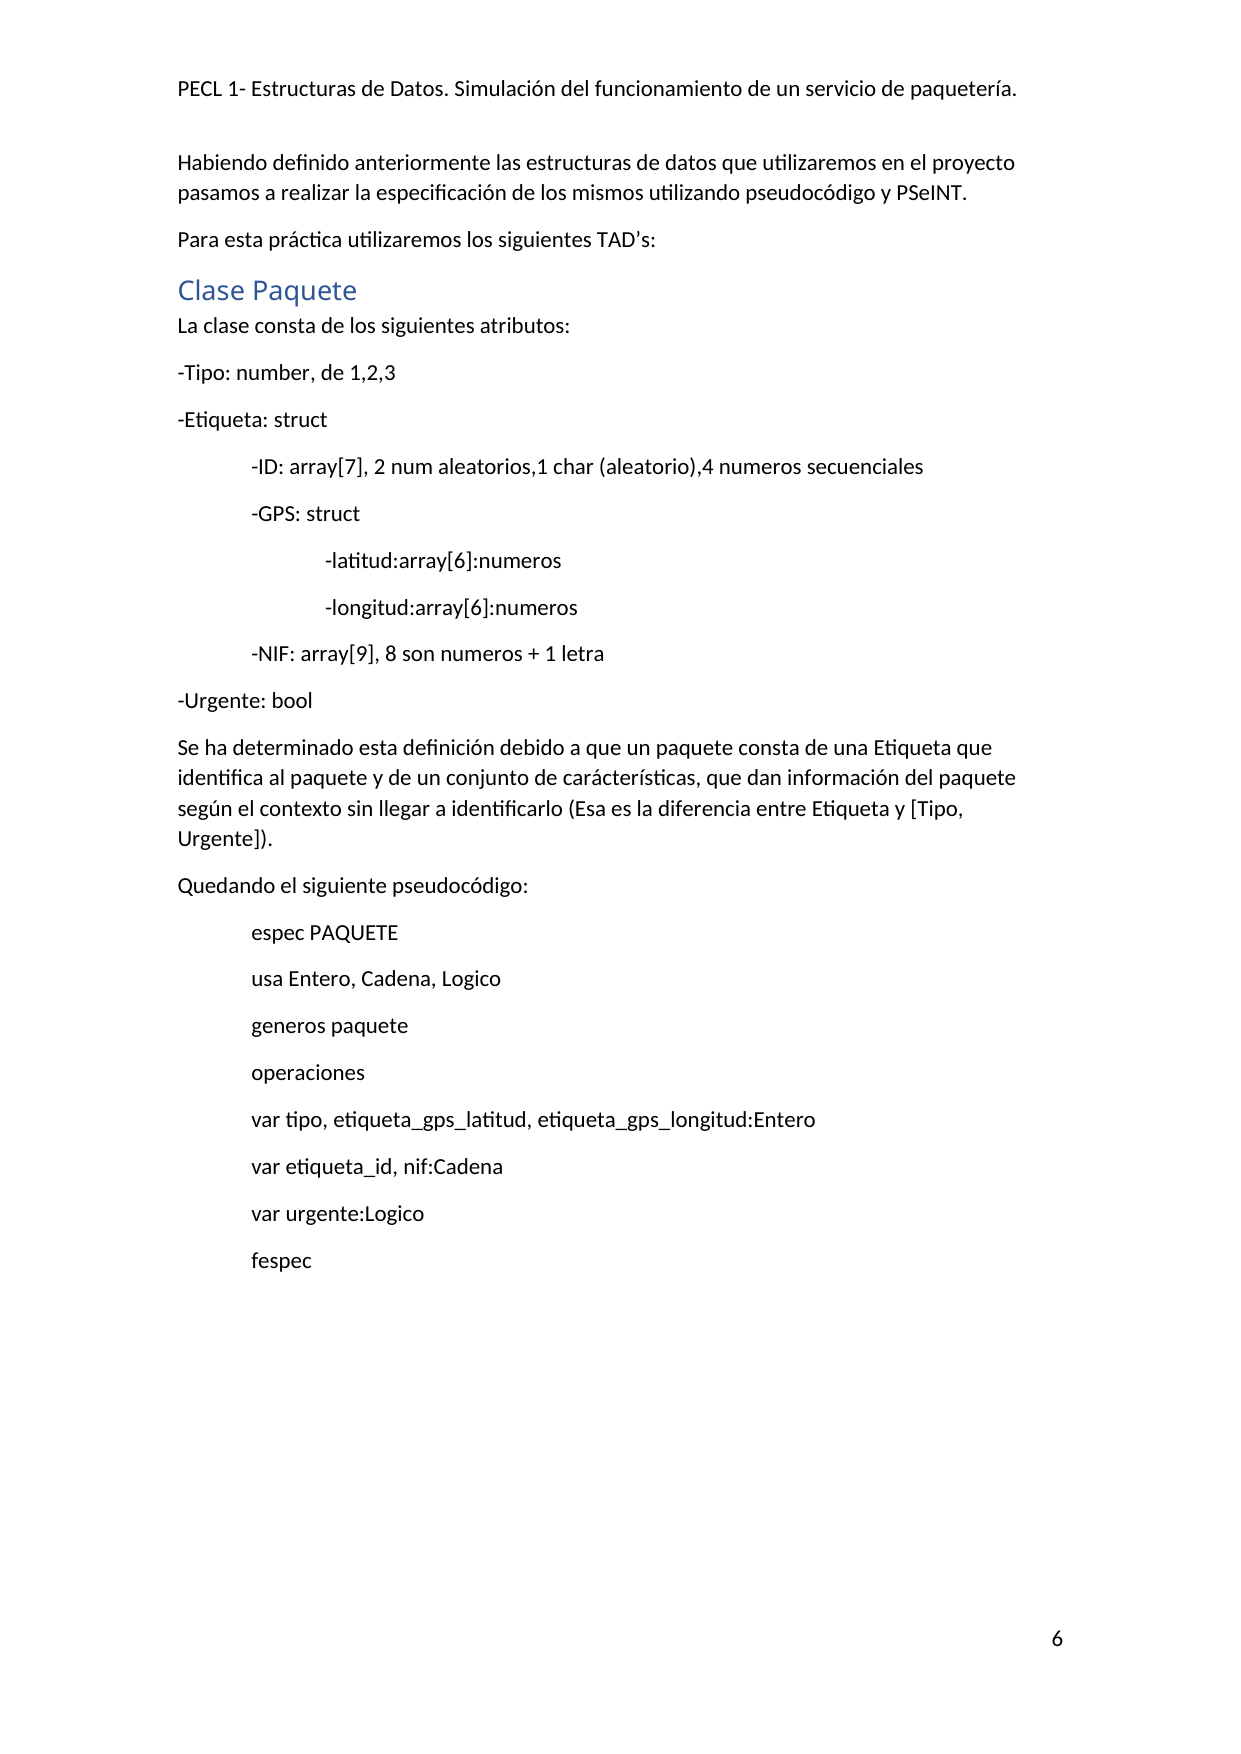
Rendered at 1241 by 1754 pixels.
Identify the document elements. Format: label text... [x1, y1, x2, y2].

text var tipo, etiqueta_gps_latitud, etiqueta_gps_longitud:Entero [251, 1105, 1063, 1133]
text fespec [251, 1246, 1063, 1274]
text -NIF: array[9], 8 son numeros + 1 letra [177, 639, 1063, 667]
text -Tipo: number, de 1,2,3 [177, 358, 1063, 386]
text var urgente:Logico [251, 1199, 1063, 1227]
subtitle Clase Paquete [177, 272, 1063, 308]
text -latitud:array[6]:numeros [177, 546, 1063, 574]
text -ID: array[7], 2 num aleatorios,1 char (aleatorio),4 numeros secuenciales [177, 452, 1063, 480]
text Para esta práctica utilizaremos los siguientes TAD’s: [177, 225, 1063, 253]
text -Etiqueta: struct [177, 405, 1063, 433]
text operaciones [251, 1058, 1063, 1086]
text Se ha determinado esta definición debido a que un paquete consta de una Etiqueta que identifica al paquete y de un conjunto de carácterísticas, que dan información del paquete según el contexto sin llegar a identificarlo (Esa es la diferencia entre Etiqueta y [Tipo, Urgente]). [177, 733, 1063, 852]
text usa Entero, Cadena, Logico [251, 964, 1063, 992]
text var etiqueta_id, nif:Cadena [251, 1152, 1063, 1180]
text -GPS: struct [177, 499, 1063, 527]
text Quedando el siguiente pseudocódigo: [177, 871, 1063, 899]
text -Urgente: bool [177, 686, 1063, 714]
text La clase consta de los siguientes atributos: [177, 311, 1063, 339]
text Habiendo definido anteriormente las estructuras de datos que utilizaremos en el proyecto pasamos a realizar la especificación de los mismos utilizando pseudocódigo y PSeINT. [177, 148, 1063, 206]
text -longitud:array[6]:numeros [177, 593, 1063, 621]
text espec PAQUETE [251, 918, 1063, 946]
text generos paquete [251, 1011, 1063, 1039]
